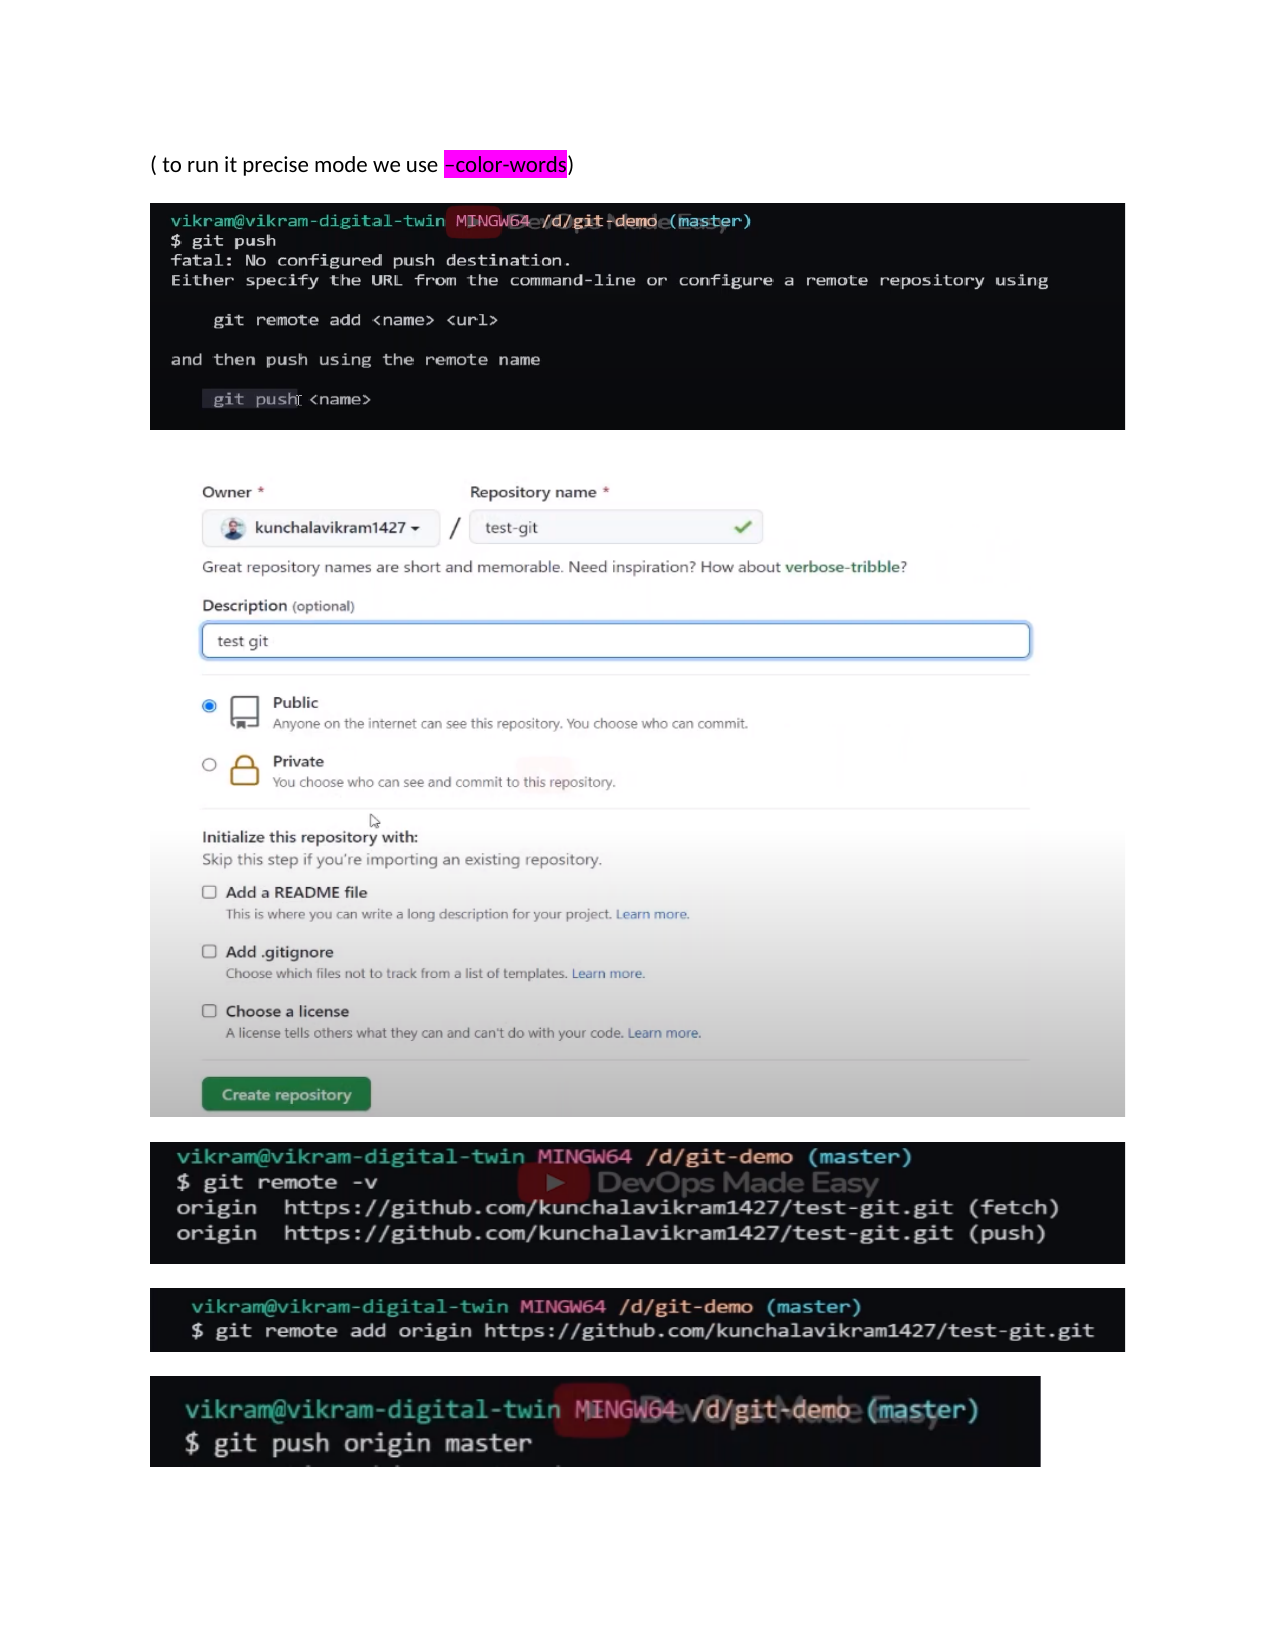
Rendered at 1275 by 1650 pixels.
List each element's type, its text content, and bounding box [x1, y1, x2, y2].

text ( to run it precise mode we use –color-words) [150, 150, 1125, 178]
